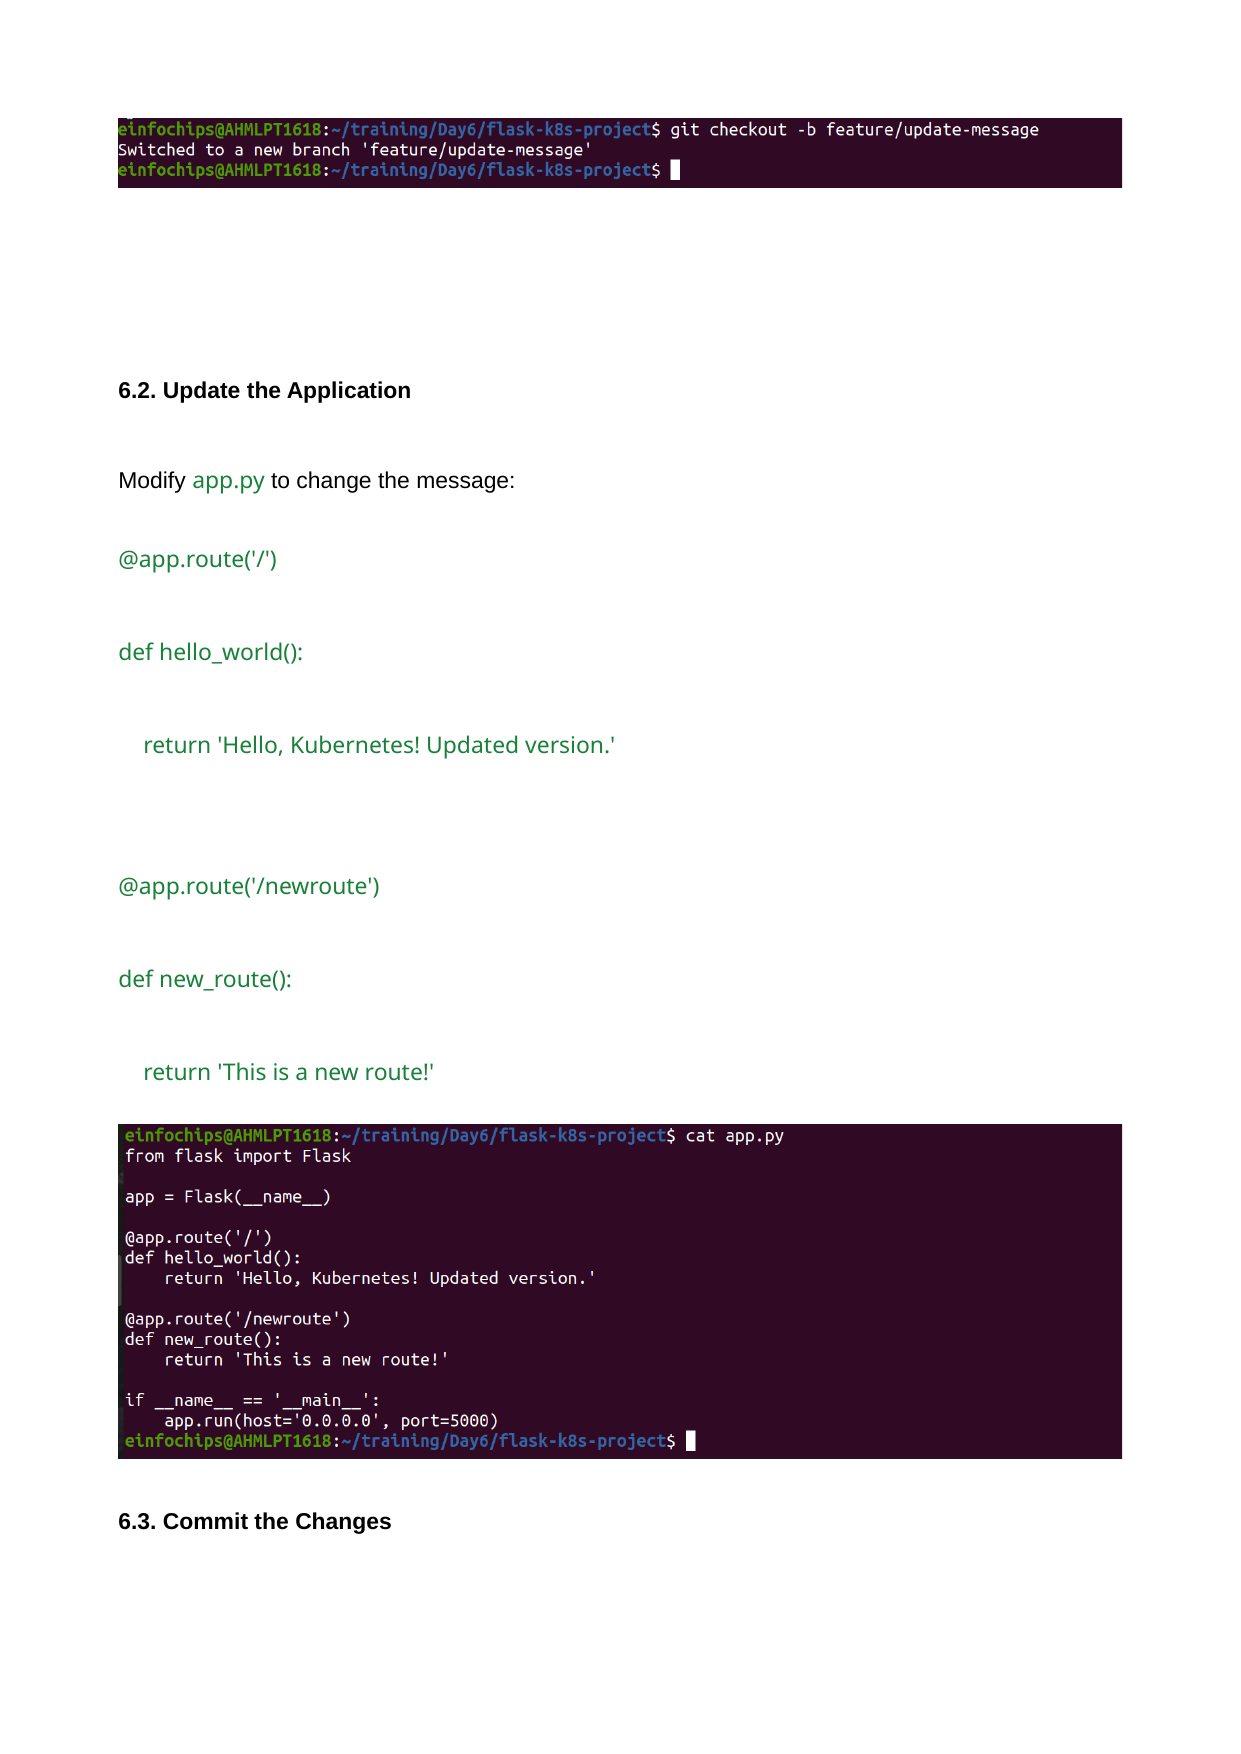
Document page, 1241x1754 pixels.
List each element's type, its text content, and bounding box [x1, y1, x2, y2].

picture [118, 118, 1123, 188]
text return 'This is a new route!' [118, 1056, 1122, 1087]
text @app.route('/newroute') [118, 870, 1122, 901]
text return 'Hello, Kubernetes! Updated version.' [118, 729, 1122, 761]
text def new_route(): [118, 963, 1122, 994]
text def hello_world(): [118, 636, 1122, 667]
text Modify app.py to change the message: @app.route('/') [118, 463, 1122, 574]
text 6.3. Commit the Changes [118, 1459, 1122, 1534]
text 6.2. Update the Application [118, 377, 1122, 403]
picture [118, 1124, 1123, 1459]
